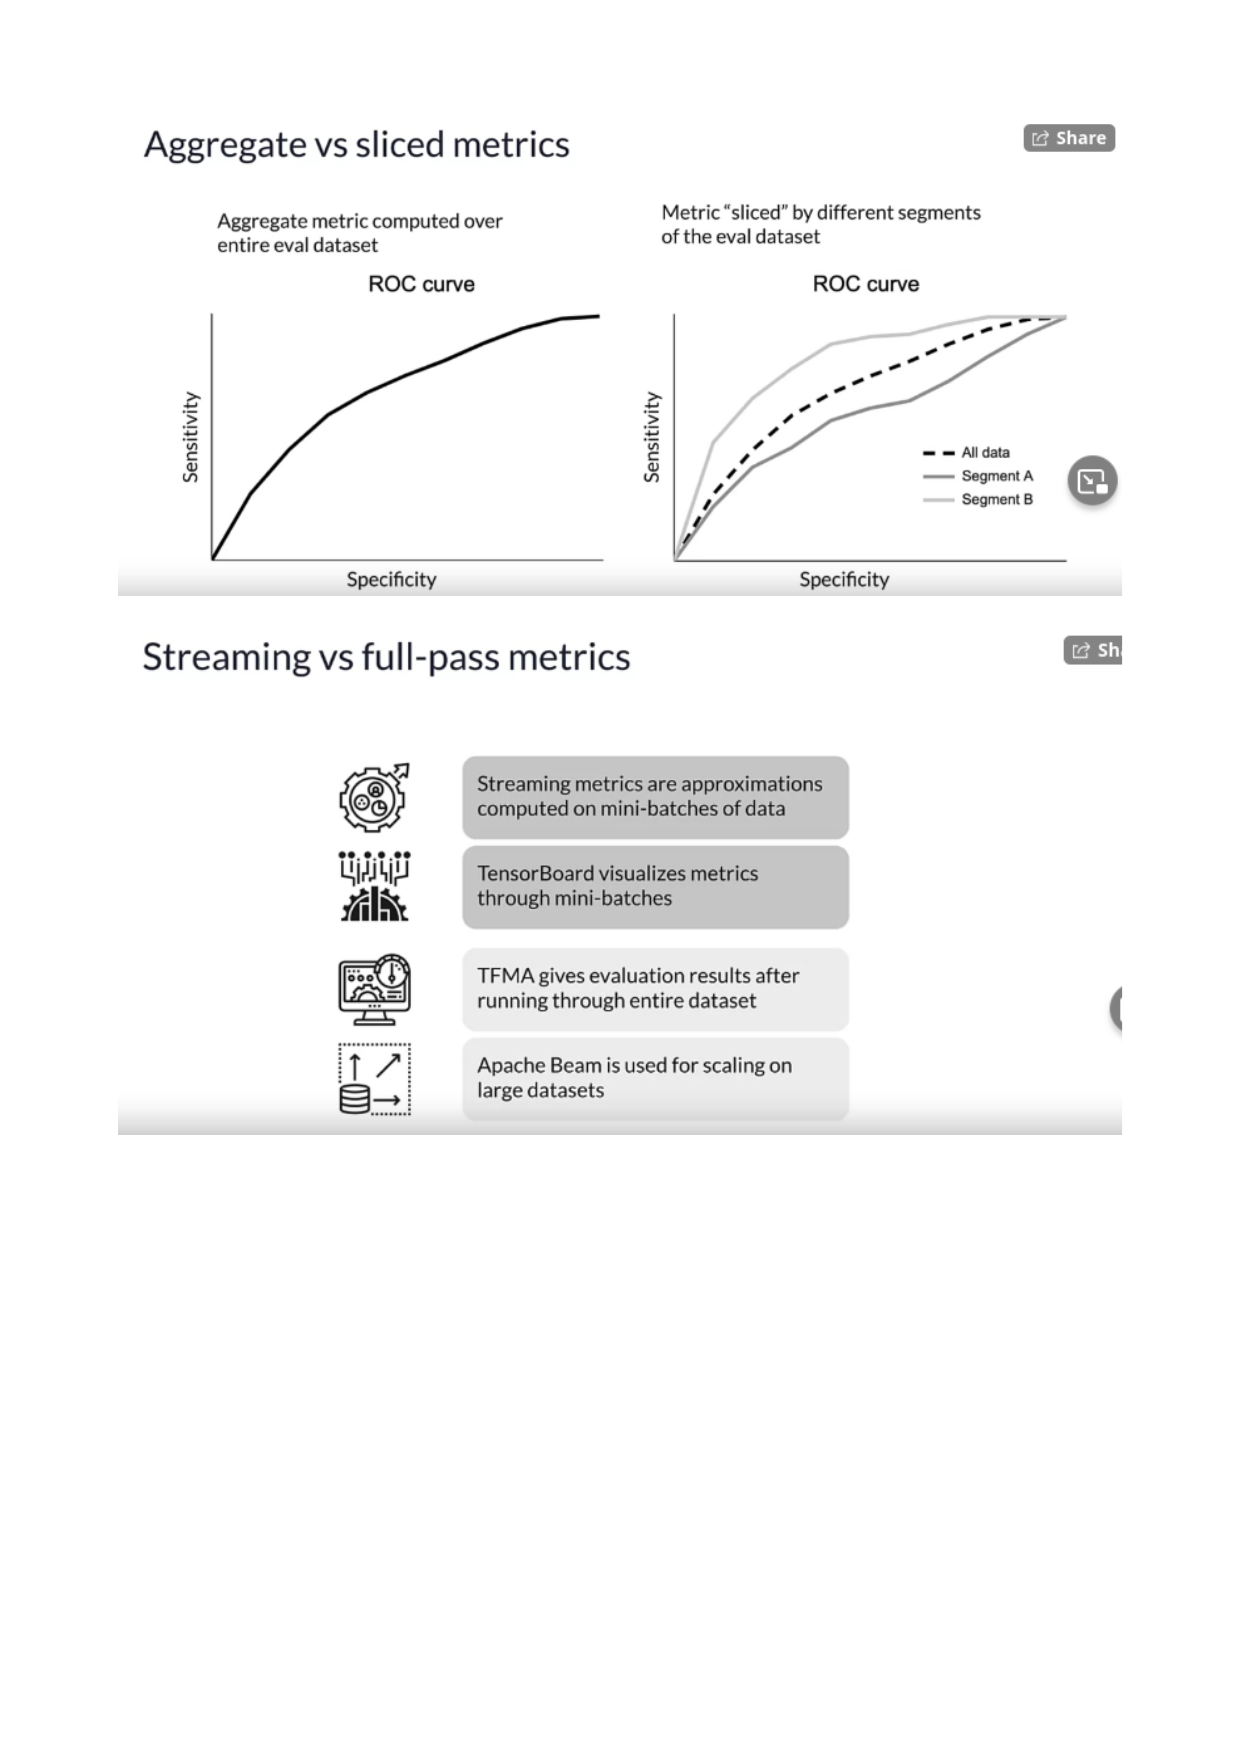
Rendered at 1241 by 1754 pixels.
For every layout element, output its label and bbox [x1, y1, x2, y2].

picture [118, 624, 1123, 1135]
picture [118, 118, 1123, 596]
